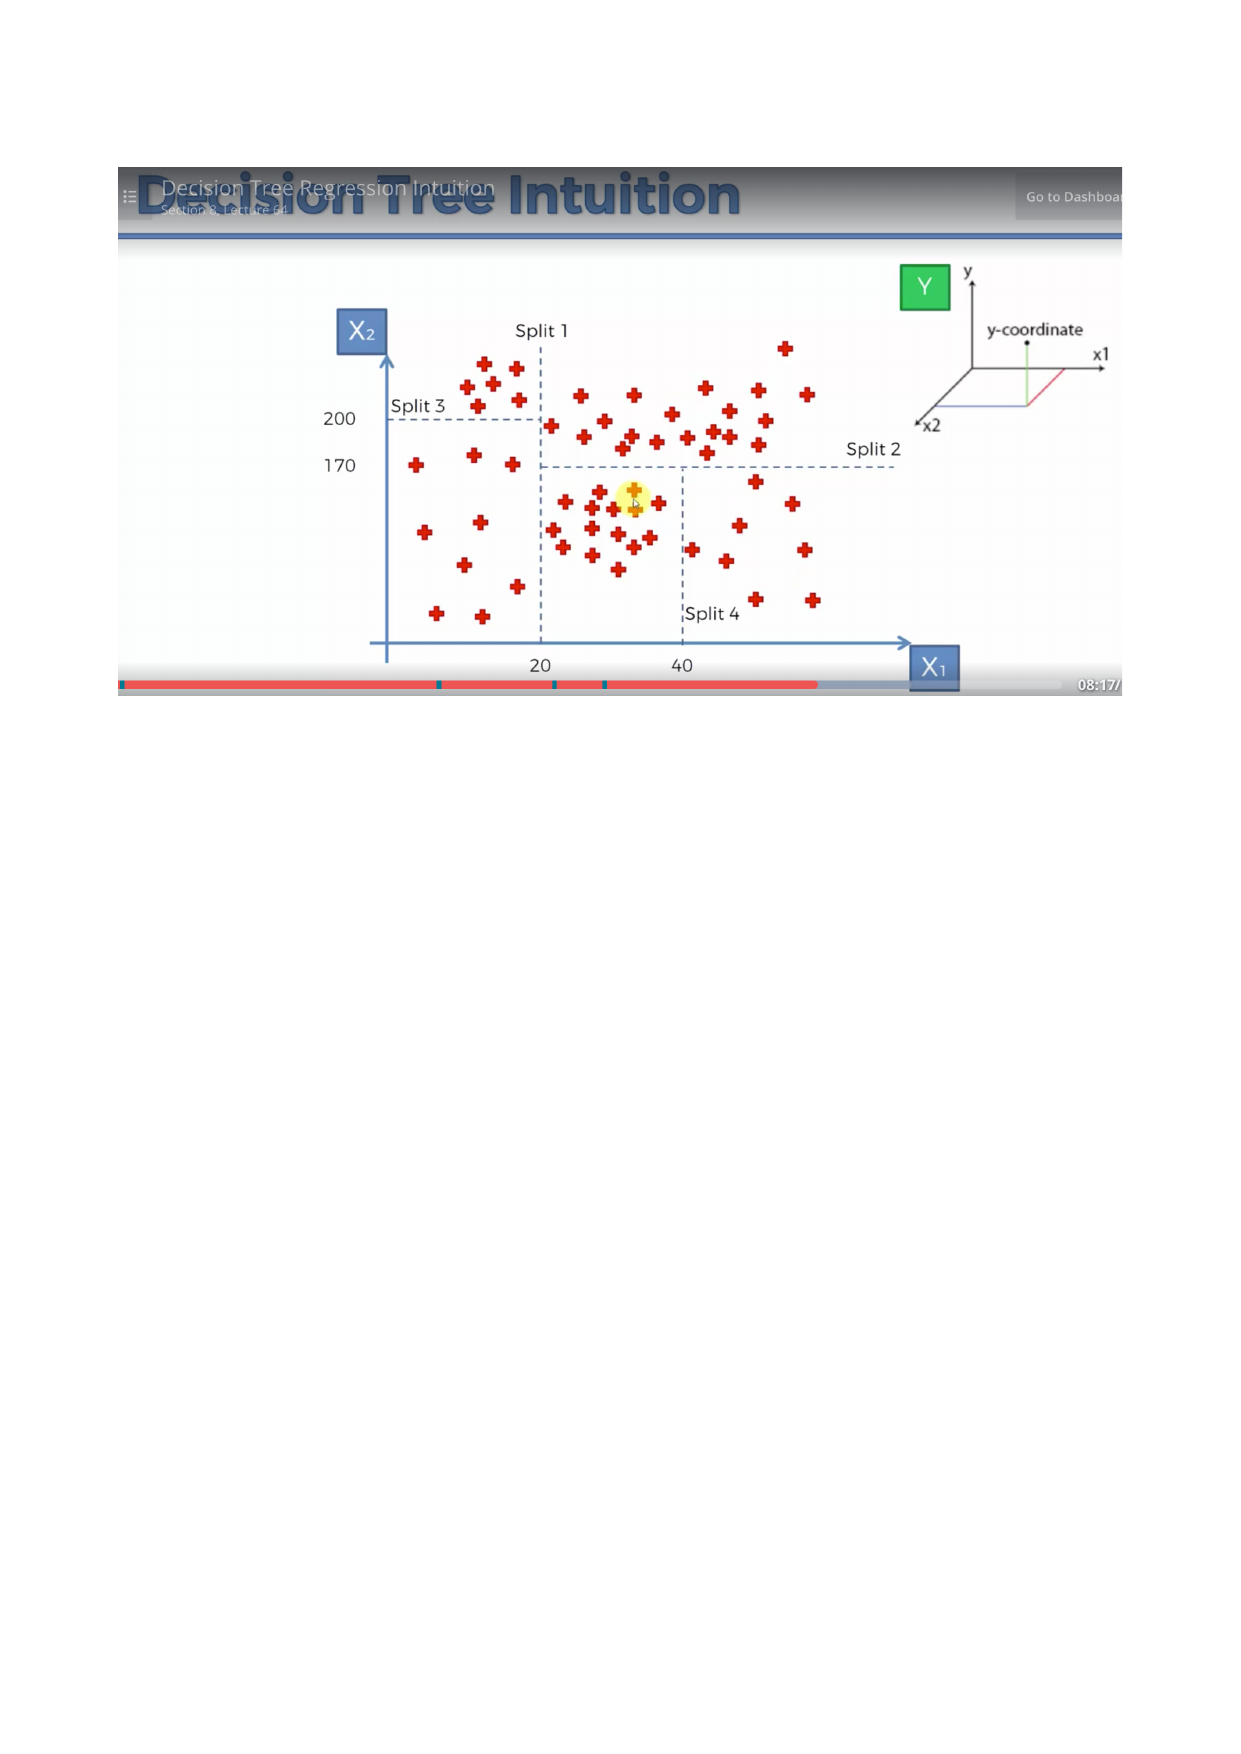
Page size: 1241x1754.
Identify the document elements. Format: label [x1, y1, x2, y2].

picture [118, 167, 1123, 696]
